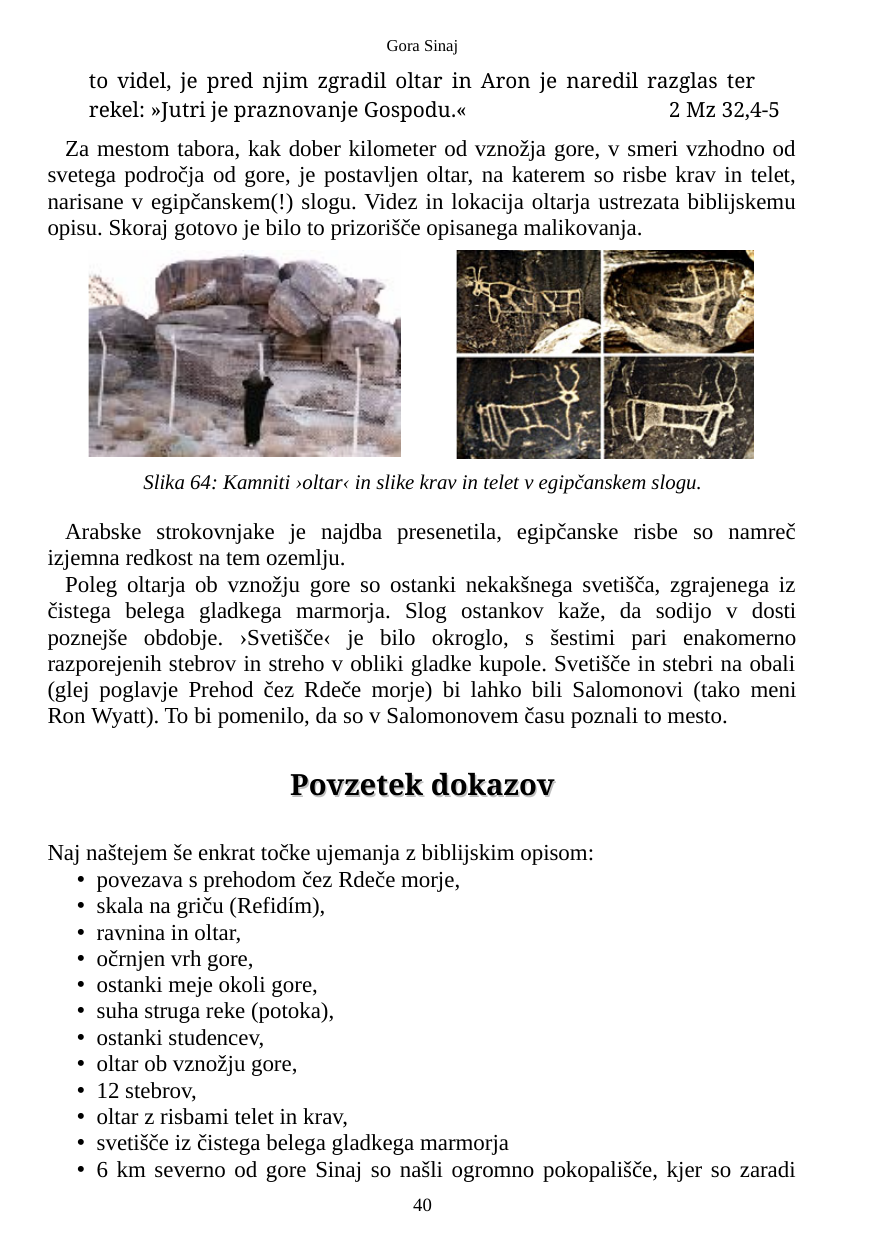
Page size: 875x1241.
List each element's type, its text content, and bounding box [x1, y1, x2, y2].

text Slika 64: Kamniti ›oltar‹ in slike krav in telet v egipčanskem slogu. [57, 250, 788, 494]
text Ta jih je prejel iz njihove roke in to oblikoval z rezbarskim orodjem, potem ko je naredil ulito tele, in rekli so: »To so tvoji bogovi, oh Izrael, ki so te privedli iz egiptovske dežele.« Ko je Aron to videl, je pred njim zgradil oltar in Aron je naredil razglas ter rekel: »Jutri je praznovanje Gospodu.« 2 Mz 32,4-5 [89, 66, 756, 123]
list suha struga reke (potoka), [77, 998, 797, 1024]
list 6 km severno od gore Sinaj so našli ogromno pokopališče, kjer so zaradi [77, 1156, 797, 1182]
list svetišče iz čistega belega gladkega marmorja [77, 1129, 797, 1156]
list povezava s prehodom čez Rdeče morje, [77, 866, 797, 892]
picture [88, 250, 401, 457]
list ostanki meje okoli gore, [77, 971, 797, 998]
list ravnina in oltar, [77, 918, 797, 945]
list ostanki studencev, [77, 1024, 797, 1050]
text Arabske strokovnjake je najdba presenetila, egipčanske risbe so namreč izjemna redkost na tem ozemlju. [47, 240, 797, 571]
list oltar ob vznožju gore, [77, 1050, 797, 1077]
text Naj naštejem še enkrat točke ujemanja z biblijskim opisom: [47, 839, 797, 866]
list 12 stebrov, [77, 1077, 797, 1103]
text Za mestom tabora, kak dober kilometer od vznožja gore, v smeri vzhodno od svetega področja od gore, je postavljen oltar, na katerem so risbe krav in telet, narisane v egipčanskem(!) slogu. Videz in lokacija oltarja ustrezata biblijskemu opisu. Skoraj gotovo je bilo to prizorišče opisanega malikovanja. [47, 135, 797, 240]
subtitle Povzetek dokazov [47, 764, 797, 804]
text Poleg oltarja ob vznožju gore so ostanki nekakšnega svetišča, zgrajenega iz čistega belega gladkega marmorja. Slog ostankov kaže, da sodijo v dosti poznejše obdobje. ›Svetišče‹ je bilo okroglo, s šestimi pari enakomerno razporejenih stebrov in streho v obliki gladke kupole. Svetišče in stebri na obali (glej poglavje Prehod čez Rdeče morje) bi lahko bili Salomonovi (tako meni Ron Wyatt). To bi pomenilo, da so v Salomonovem času poznali to mesto. [47, 571, 797, 729]
list skala na griču (Refidím), [77, 892, 797, 918]
list oltar z risbami telet in krav, [77, 1103, 797, 1129]
list očrnjen vrh gore, [77, 945, 797, 971]
picture [456, 250, 754, 459]
